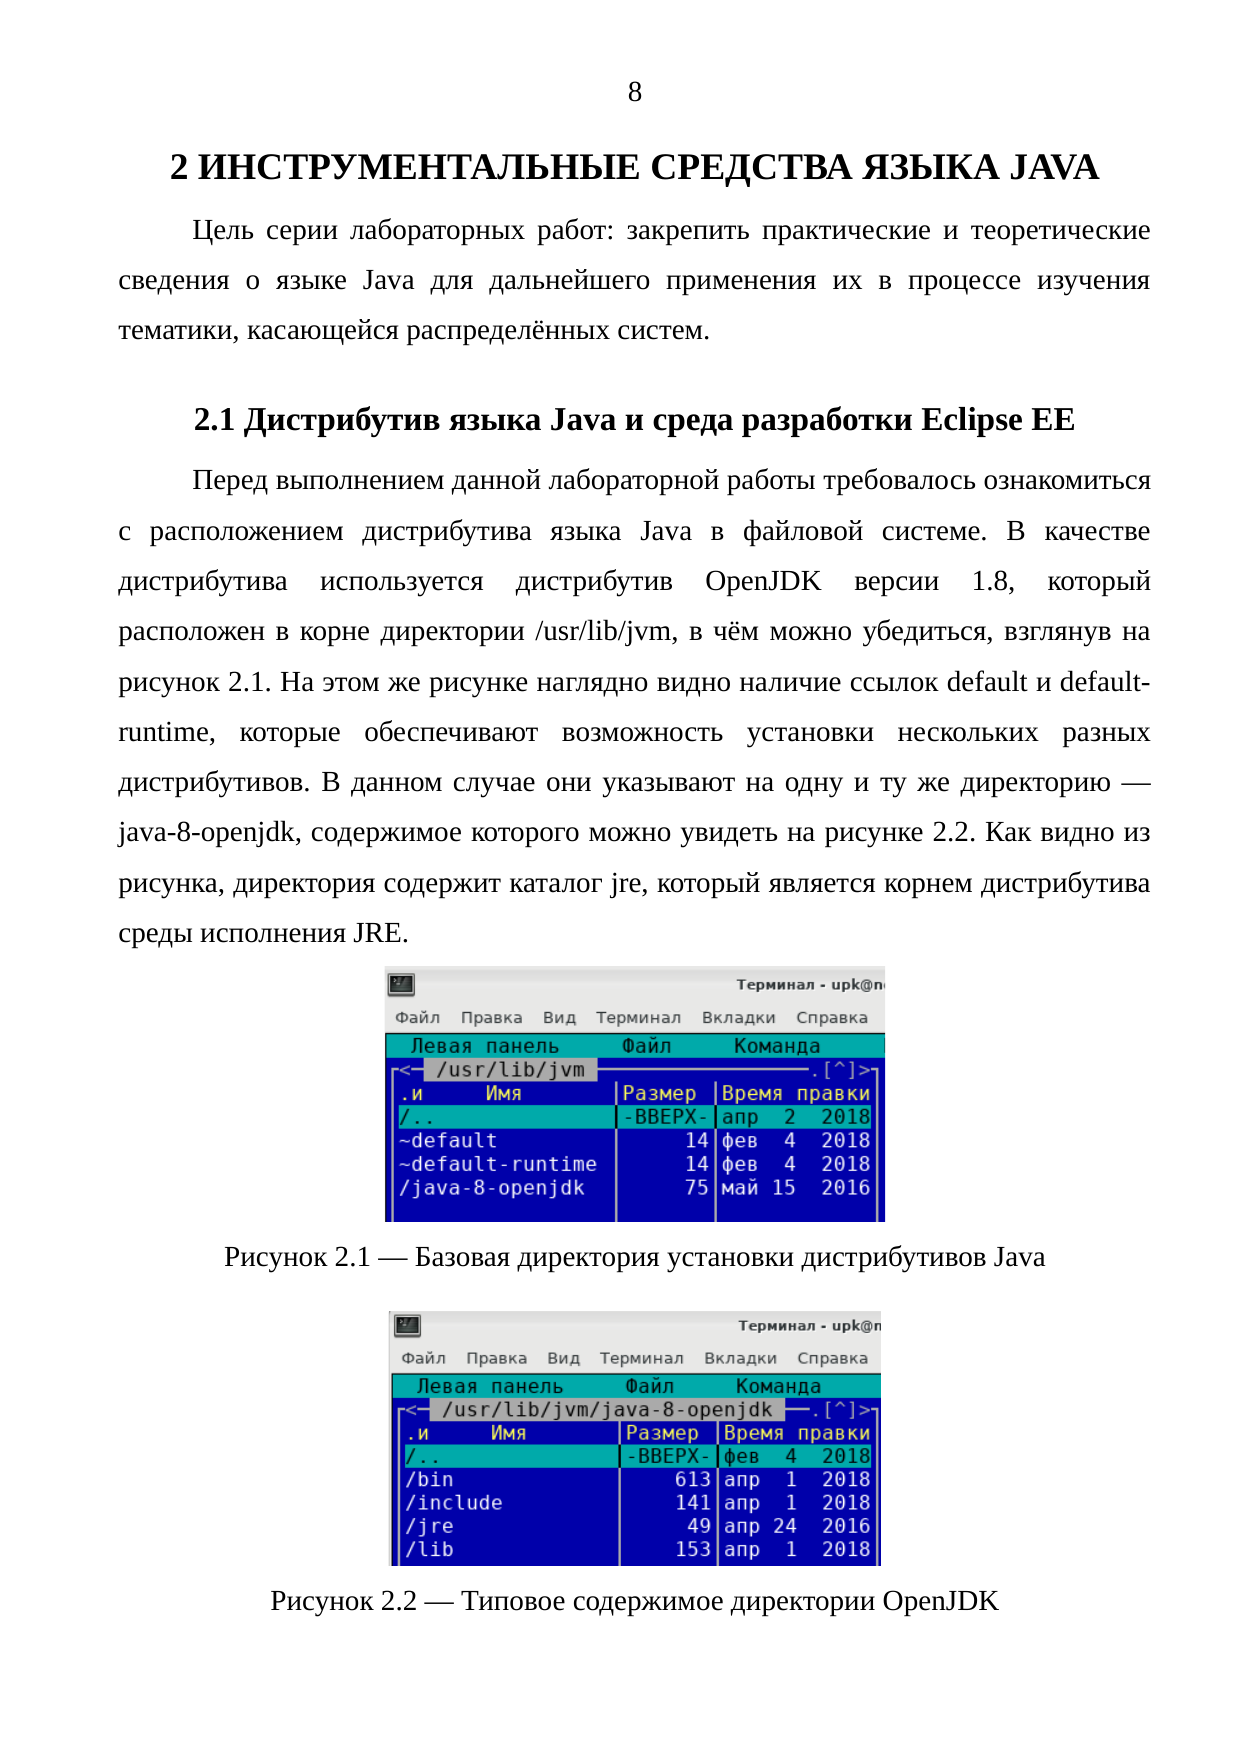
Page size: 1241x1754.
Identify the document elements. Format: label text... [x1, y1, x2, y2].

text Цель серии лабораторных работ: закрепить практические и теоретические сведения о языке Java для дальнейшего применения их в процессе изучения тематики, касающейся распределённых систем. [118, 212, 1152, 346]
picture [388, 1311, 881, 1566]
subtitle 2.1 Дистрибутив языка Java и среда разработки Eclipse EE [118, 400, 1152, 438]
text Рисунок 2.1 — Базовая директория установки дистрибутивов Java [118, 966, 1152, 1272]
picture [384, 966, 886, 1222]
subtitle 2 Инструментальные средства языка Java [118, 144, 1152, 187]
text Перед выполнением данной лабораторной работы требовалось ознакомиться с расположением дистрибутива языка Java в файловой системе. В качестве дистрибутива используется дистрибутив OpenJDK версии 1.8, который расположен в корне директории /usr/lib/jvm, в чём можно убедиться, взглянув на рисунок 2.1. На этом же рисунке наглядно видно наличие ссылок default и default-runtime, которые обеспечивают возможность установки нескольких разных дистрибутивов. В данном случае они указывают на одну и ту же директорию — java-8-openjdk, содержимое которого можно увидеть на рисунке 2.2. Как видно из рисунка, директория содержит каталог jre, который является корнем дистрибутива среды исполнения JRE. [118, 462, 1152, 949]
text Рисунок 2.2 — Типовое содержимое директории OpenJDK [118, 1289, 1152, 1616]
